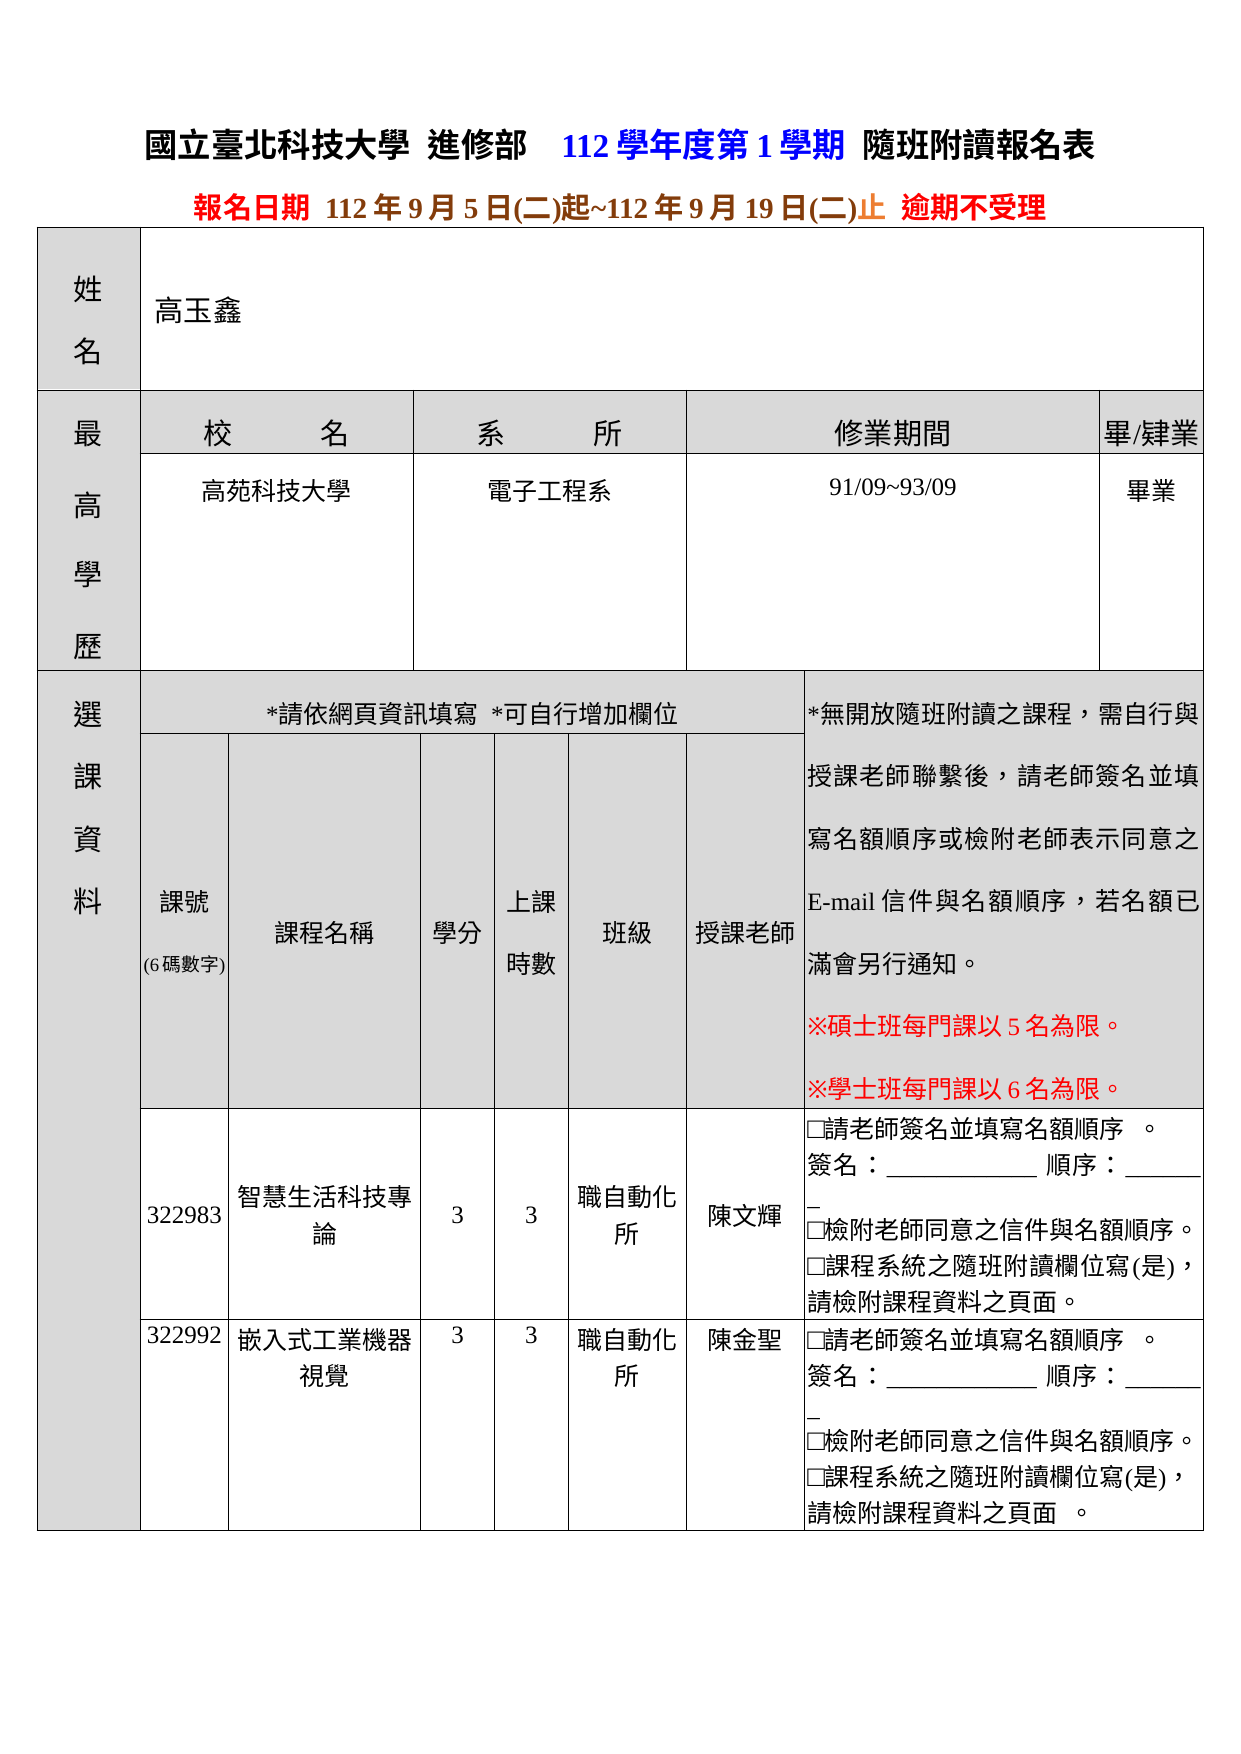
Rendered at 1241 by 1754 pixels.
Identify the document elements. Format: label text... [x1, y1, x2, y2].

table_cell *無開放隨班附讀之課程，需自行與授課老師聯繫後，請老師簽名並填寫名額順序或檢附老師表示同意之E-mail信件與名額順序，若名額已滿會另行通知。 ※碩士班每門課以5名為限。 ※學士班每門課以6名為限。 [805, 671, 1203, 1108]
table_cell 322983 [141, 1109, 228, 1319]
table_cell 學分 [421, 734, 494, 1108]
table_cell □請老師簽名並填寫名額順序 。 簽名：____________ 順序：_______ □檢附老師同意之信件與名額順序。 □課程系統之隨班附讀欄位寫(是)，請檢附課程資料之頁面。 [805, 1109, 1203, 1319]
table_cell 畢/肄業 [1100, 391, 1203, 453]
table_cell 修業期間 [687, 391, 1099, 453]
table_cell 322992 [141, 1320, 228, 1530]
table_cell 智慧生活科技專論 [229, 1109, 420, 1319]
table_cell 職自動化所 [569, 1109, 686, 1319]
table_cell 91/09~93/09 [687, 454, 1099, 670]
table_cell □請老師簽名並填寫名額順序 。 簽名：____________ 順序：_______ □檢附老師同意之信件與名額順序。 □課程系統之隨班附讀欄位寫(是)，請檢附課程資料之頁面 。 [805, 1320, 1203, 1530]
table_cell 高苑科技大學 [141, 454, 413, 670]
table_cell 系 所 [414, 391, 686, 453]
table_cell 選 課 資 料 [38, 671, 140, 1530]
table_cell *請依網頁資訊填寫 *可自行增加欄位 [141, 671, 804, 733]
table_cell 職自動化所 [569, 1320, 686, 1530]
table_cell 畢業 [1100, 454, 1203, 670]
table_cell 最 高 學 歷 [38, 391, 140, 670]
table_cell 校 名 [141, 391, 413, 453]
table_cell 課程名稱 [229, 734, 420, 1108]
table_cell 嵌入式工業機器視覺 [229, 1320, 420, 1530]
text 報名日期 112年9月5日(二)起~112年9月19日(二)止 逾期不受理 [59, 164, 1181, 227]
table_cell 3 [421, 1320, 494, 1530]
table_cell 課號 (6碼數字) [141, 734, 228, 1108]
table_cell 3 [421, 1109, 494, 1319]
table_cell 授課老師 [687, 734, 804, 1108]
table_header 姓 名 [38, 228, 140, 389]
table_cell 電子工程系 [414, 454, 686, 670]
table_cell 上課 時數 [495, 734, 568, 1108]
table_cell 陳金聖 [687, 1320, 804, 1530]
table_header 高玉鑫 [141, 228, 1203, 389]
table_cell 3 [495, 1320, 568, 1530]
table_cell 陳文輝 [687, 1109, 804, 1319]
text 國立臺北科技大學 進修部 112學年度第1學期 隨班附讀報名表 [59, 102, 1181, 164]
table_cell 3 [495, 1109, 568, 1319]
table_cell 班級 [569, 734, 686, 1108]
